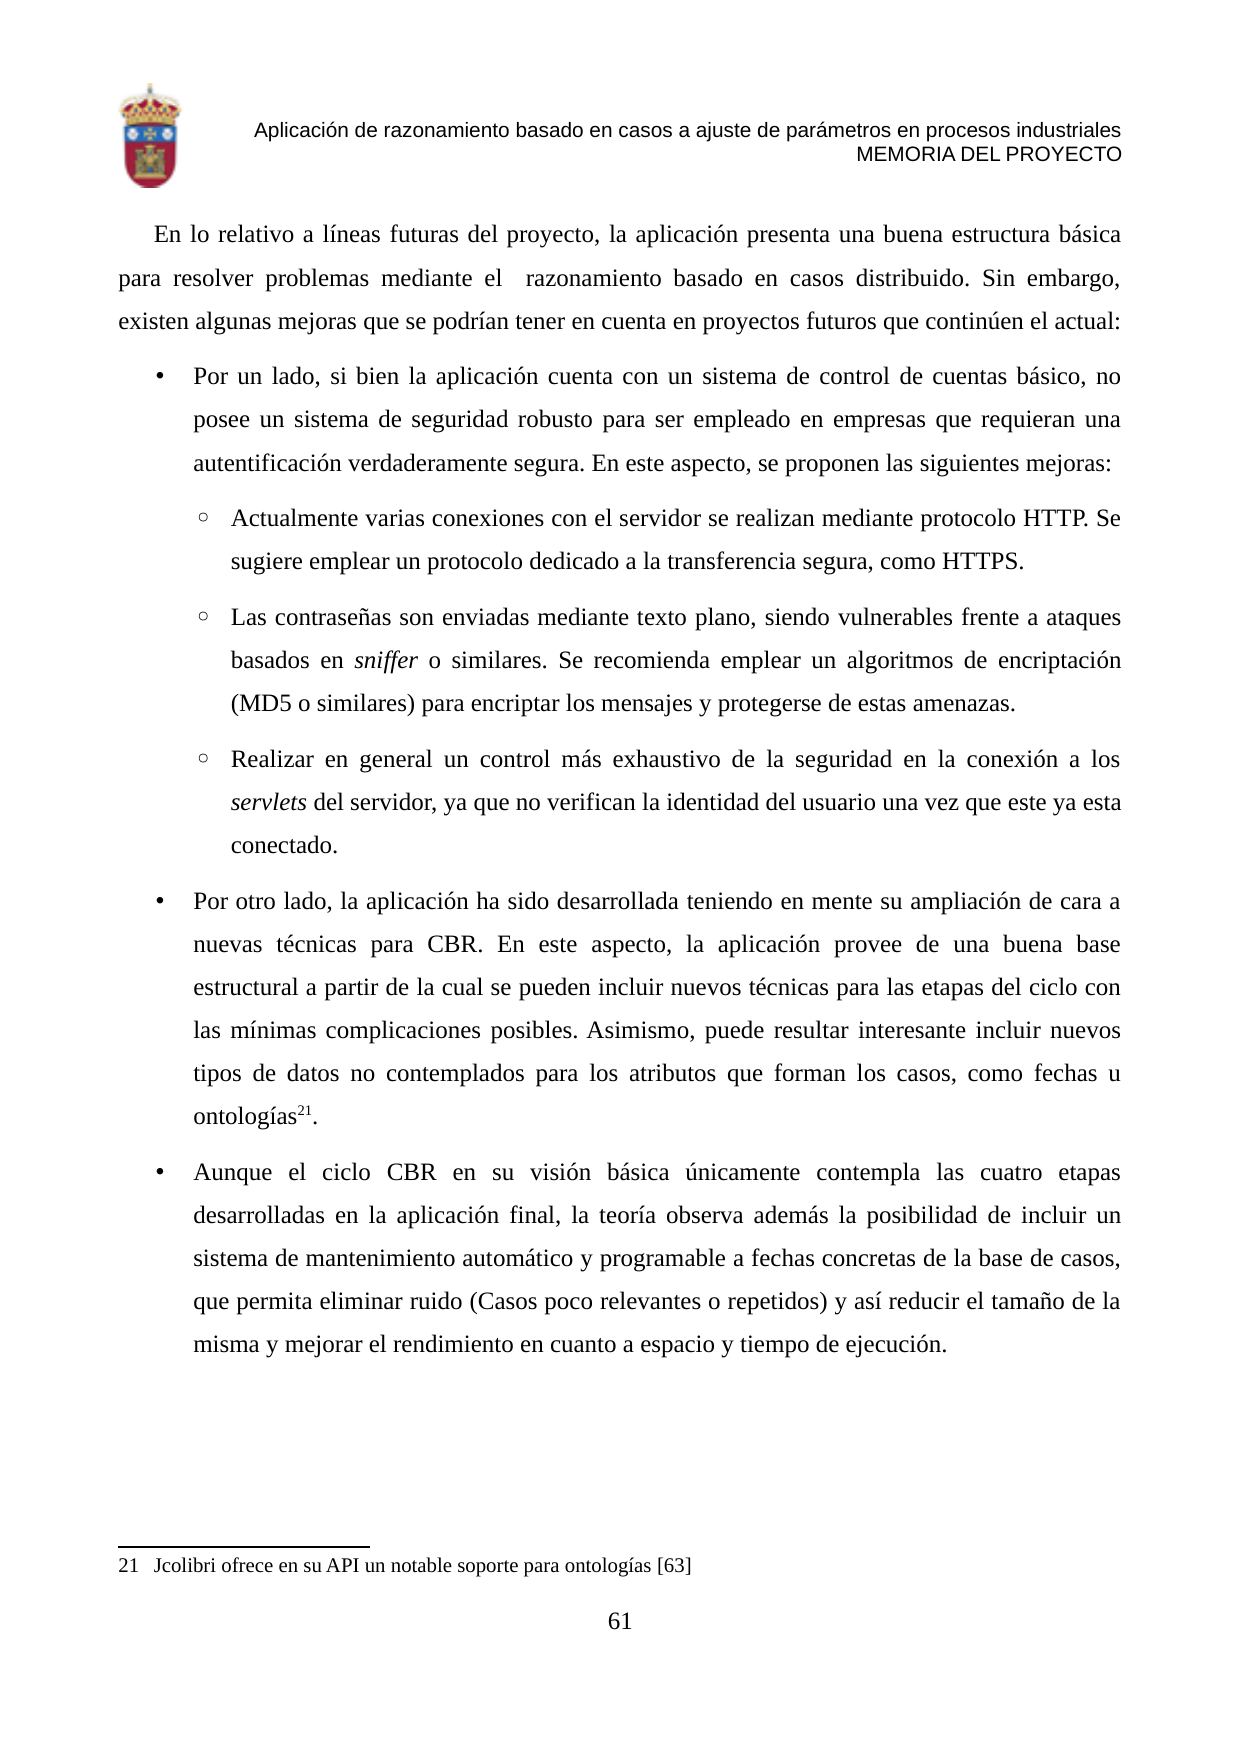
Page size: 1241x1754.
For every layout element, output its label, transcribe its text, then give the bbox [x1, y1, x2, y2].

list Por un lado, si bien la aplicación cuenta con un sistema de control de cuentas básico, no posee un sistema de seguridad robusto para ser empleado en empresas que requieran una autentificación verdaderamente segura. En este aspecto, se proponen las siguientes mejoras: [156, 361, 1122, 476]
picture [117, 83, 184, 188]
list Jcolibri ofrece en su API un notable soporte para ontologías [63] [118, 1553, 1122, 1577]
list Las contraseñas son enviadas mediante texto plano, siendo vulnerables frente a ataques basados en sniffer o similares. Se recomienda emplear un algoritmos de encriptación (MD5 o similares) para encriptar los mensajes y protegerse de estas amenazas. [193, 602, 1122, 717]
text En lo relativo a líneas futuras del proyecto, la aplicación presenta una buena estructura básica para resolver problemas mediante el razonamiento basado en casos distribuido. Sin embargo, existen algunas mejoras que se podrían tener en cuenta en proyectos futuros que continúen el actual: [118, 219, 1122, 334]
list Por otro lado, la aplicación ha sido desarrollada teniendo en mente su ampliación de cara a nuevas técnicas para CBR. En este aspecto, la aplicación provee de una buena base estructural a partir de la cual se pueden incluir nuevos técnicas para las etapas del ciclo con las mínimas complicaciones posibles. Asimismo, puede resultar interesante incluir nuevos tipos de datos no contemplados para los atributos que forman los casos, como fechas u ontologías. [156, 886, 1122, 1130]
list Actualmente varias conexiones con el servidor se realizan mediante protocolo HTTP. Se sugiere emplear un protocolo dedicado a la transferencia segura, como HTTPS. [193, 503, 1122, 575]
list Aunque el ciclo CBR en su visión básica únicamente contempla las cuatro etapas desarrolladas en la aplicación final, la teoría observa además la posibilidad de incluir un sistema de mantenimiento automático y programable a fechas concretas de la base de casos, que permita eliminar ruido (Casos poco relevantes o repetidos) y así reducir el tamaño de la misma y mejorar el rendimiento en cuanto a espacio y tiempo de ejecución. [156, 1157, 1122, 1358]
list Realizar en general un control más exhaustivo de la seguridad en la conexión a los servlets del servidor, ya que no verifican la identidad del usuario una vez que este ya esta conectado. [193, 744, 1122, 859]
